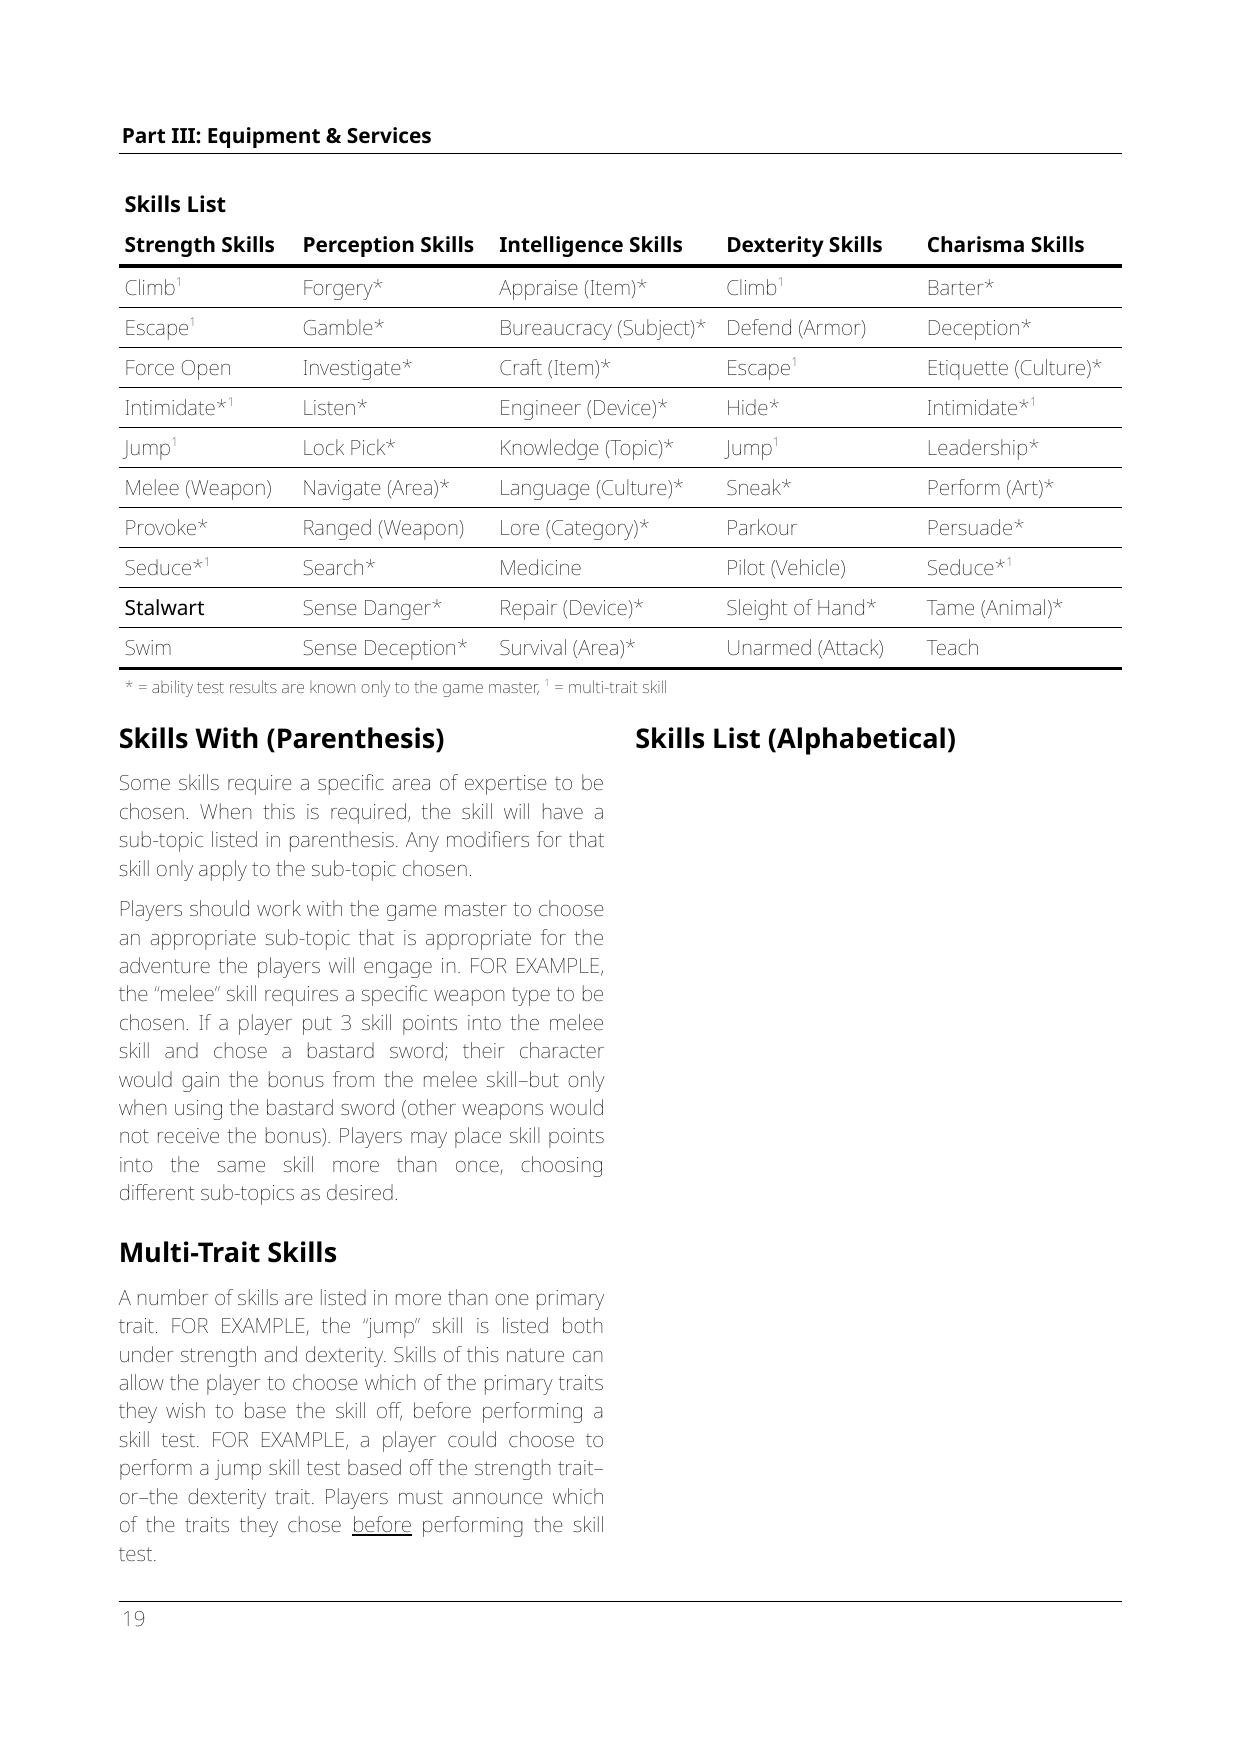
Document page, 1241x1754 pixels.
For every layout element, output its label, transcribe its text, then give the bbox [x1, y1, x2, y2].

table_cell Engineer (Device)* [494, 388, 720, 427]
table_cell Deception* [921, 308, 1122, 347]
table_cell Tame (Animal)* [921, 588, 1122, 627]
table_header Skills List [119, 183, 1122, 224]
table_cell Search* [297, 548, 493, 587]
table_cell Craft (Item)* [494, 348, 720, 387]
table_cell Hide* [720, 388, 921, 427]
table_cell Dexterity Skills [720, 224, 921, 264]
table_cell Jump1 [119, 428, 297, 467]
table_cell Appraise (Item)* [494, 268, 720, 307]
table_cell Force Open [119, 348, 297, 387]
table_cell Perception Skills [297, 224, 493, 264]
text Some skills require a specific area of expertise to be chosen. When this is required, the skill will have a sub-topic listed in parenthesis. Any modifiers for that skill only apply to the sub-topic chosen. [118, 768, 605, 882]
text Players should work with the game master to choose an appropriate sub-topic that is appropriate for the adventure the players will engage in. FOR EXAMPLE, the “melee” skill requires a specific weapon type to be chosen. If a player put 3 skill points into the melee skill and chose a bastard sword; their character would gain the bonus from the melee skill–but only when using the bastard sword (other weapons would not receive the bonus). Players may place skill points into the same skill more than once, choosing different sub-topics as desired. [118, 894, 605, 1207]
table_cell Navigate (Area)* [297, 468, 493, 507]
table_cell Repair (Device)* [494, 588, 720, 627]
table_cell Teach [921, 628, 1122, 667]
table_cell Defend (Armor) [720, 308, 921, 347]
table_cell Bureaucracy (Subject)* [494, 308, 720, 347]
table_cell Swim [119, 628, 297, 667]
table_cell Stalwart [119, 588, 297, 627]
table_cell Forgery* [297, 268, 493, 307]
table_cell Intelligence Skills [494, 224, 720, 264]
table_cell Sneak* [720, 468, 921, 507]
text A number of skills are listed in more than one primary trait. FOR EXAMPLE, the “jump” skill is listed both under strength and dexterity. Skills of this nature can allow the player to choose which of the primary traits they wish to base the skill off, before performing a skill test. FOR EXAMPLE, a player could choose to perform a jump skill test based off the strength trait–or–the dexterity trait. Players must announce which of the traits they chose before performing the skill test. [118, 1283, 605, 1567]
table_cell Parkour [720, 508, 921, 547]
table_cell Barter* [921, 268, 1122, 307]
table_cell Intimidate*1 [119, 388, 297, 427]
table_cell Escape1 [119, 308, 297, 347]
table_cell Medicine [494, 548, 720, 587]
table_cell Jump1 [720, 428, 921, 467]
table_cell Ranged (Weapon) [297, 508, 493, 547]
text Multi-Trait Skills [118, 1234, 605, 1271]
table_cell Language (Culture)* [494, 468, 720, 507]
table_cell Climb1 [119, 268, 297, 307]
table_cell Lock Pick* [297, 428, 493, 467]
text Skills With (Parenthesis) [118, 719, 605, 756]
table_cell Etiquette (Culture)* [921, 348, 1122, 387]
table_cell Listen* [297, 388, 493, 427]
table_cell Provoke* [119, 508, 297, 547]
table_cell Knowledge (Topic)* [494, 428, 720, 467]
table_cell Charisma Skills [921, 224, 1122, 264]
table_cell Melee (Weapon) [119, 468, 297, 507]
table_cell Intimidate*1 [921, 388, 1122, 427]
table_cell Strength Skills [119, 224, 297, 264]
table_cell Lore (Category)* [494, 508, 720, 547]
table_cell Unarmed (Attack) [720, 628, 921, 667]
text Skills List (Alphabetical) [635, 719, 1122, 756]
table_cell Sense Danger* [297, 588, 493, 627]
table_cell Seduce*1 [921, 548, 1122, 587]
table_cell Seduce*1 [119, 548, 297, 587]
table_cell Climb1 [720, 268, 921, 307]
table_cell * = ability test results are known only to the game master, 1 = multi-trait skill [119, 670, 1122, 704]
table_cell Gamble* [297, 308, 493, 347]
table_cell Sense Deception* [297, 628, 493, 667]
table_cell Pilot (Vehicle) [720, 548, 921, 587]
table_cell Persuade* [921, 508, 1122, 547]
table_cell Leadership* [921, 428, 1122, 467]
table_cell Escape1 [720, 348, 921, 387]
table_cell Survival (Area)* [494, 628, 720, 667]
table_cell Investigate* [297, 348, 493, 387]
table_cell Sleight of Hand* [720, 588, 921, 627]
table_cell Perform (Art)* [921, 468, 1122, 507]
